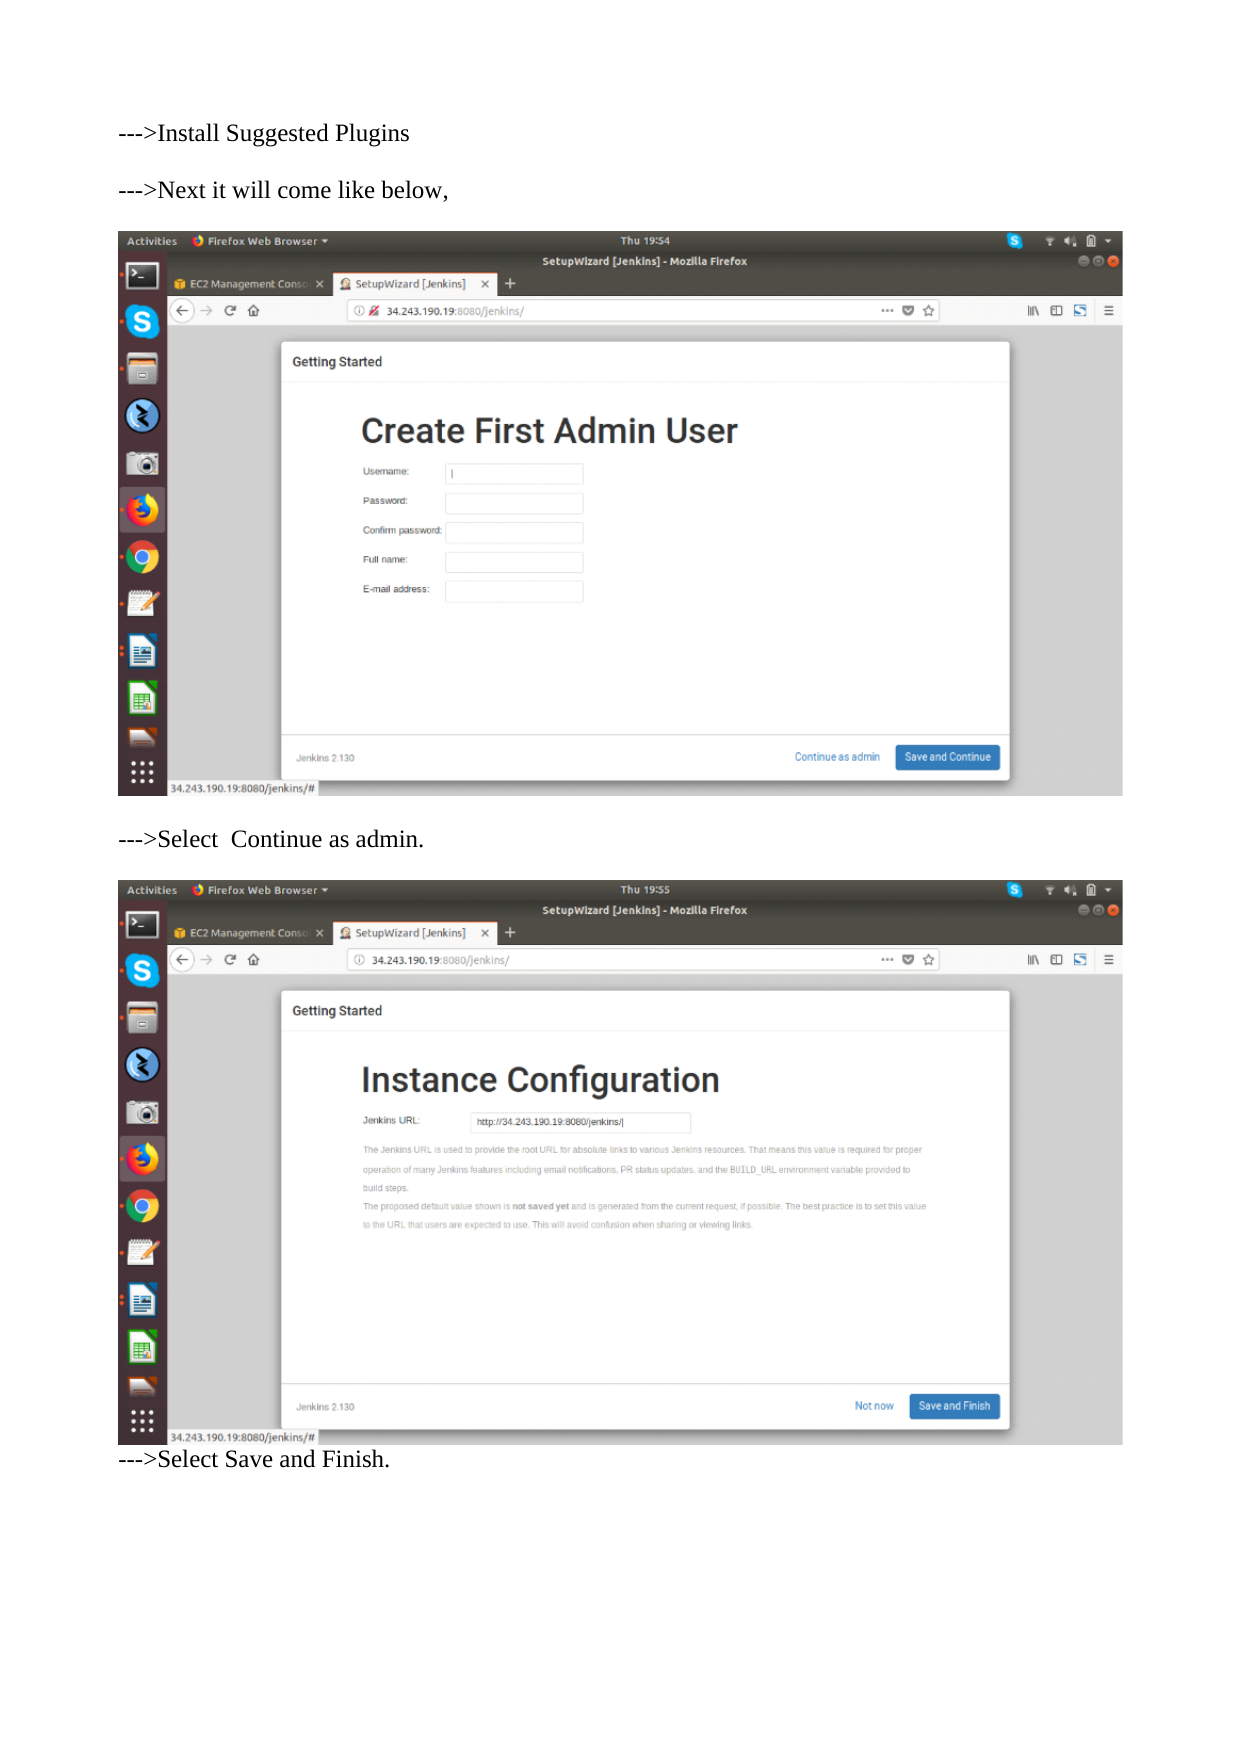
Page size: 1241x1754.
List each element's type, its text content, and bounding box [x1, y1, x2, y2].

text --->Next it will come like below, [118, 175, 1122, 204]
text --->Install Suggested Plugins [118, 118, 1122, 147]
text --->Select Continue as admin. [118, 824, 1122, 852]
text --->Select Save and Finish. [118, 1445, 1122, 1473]
